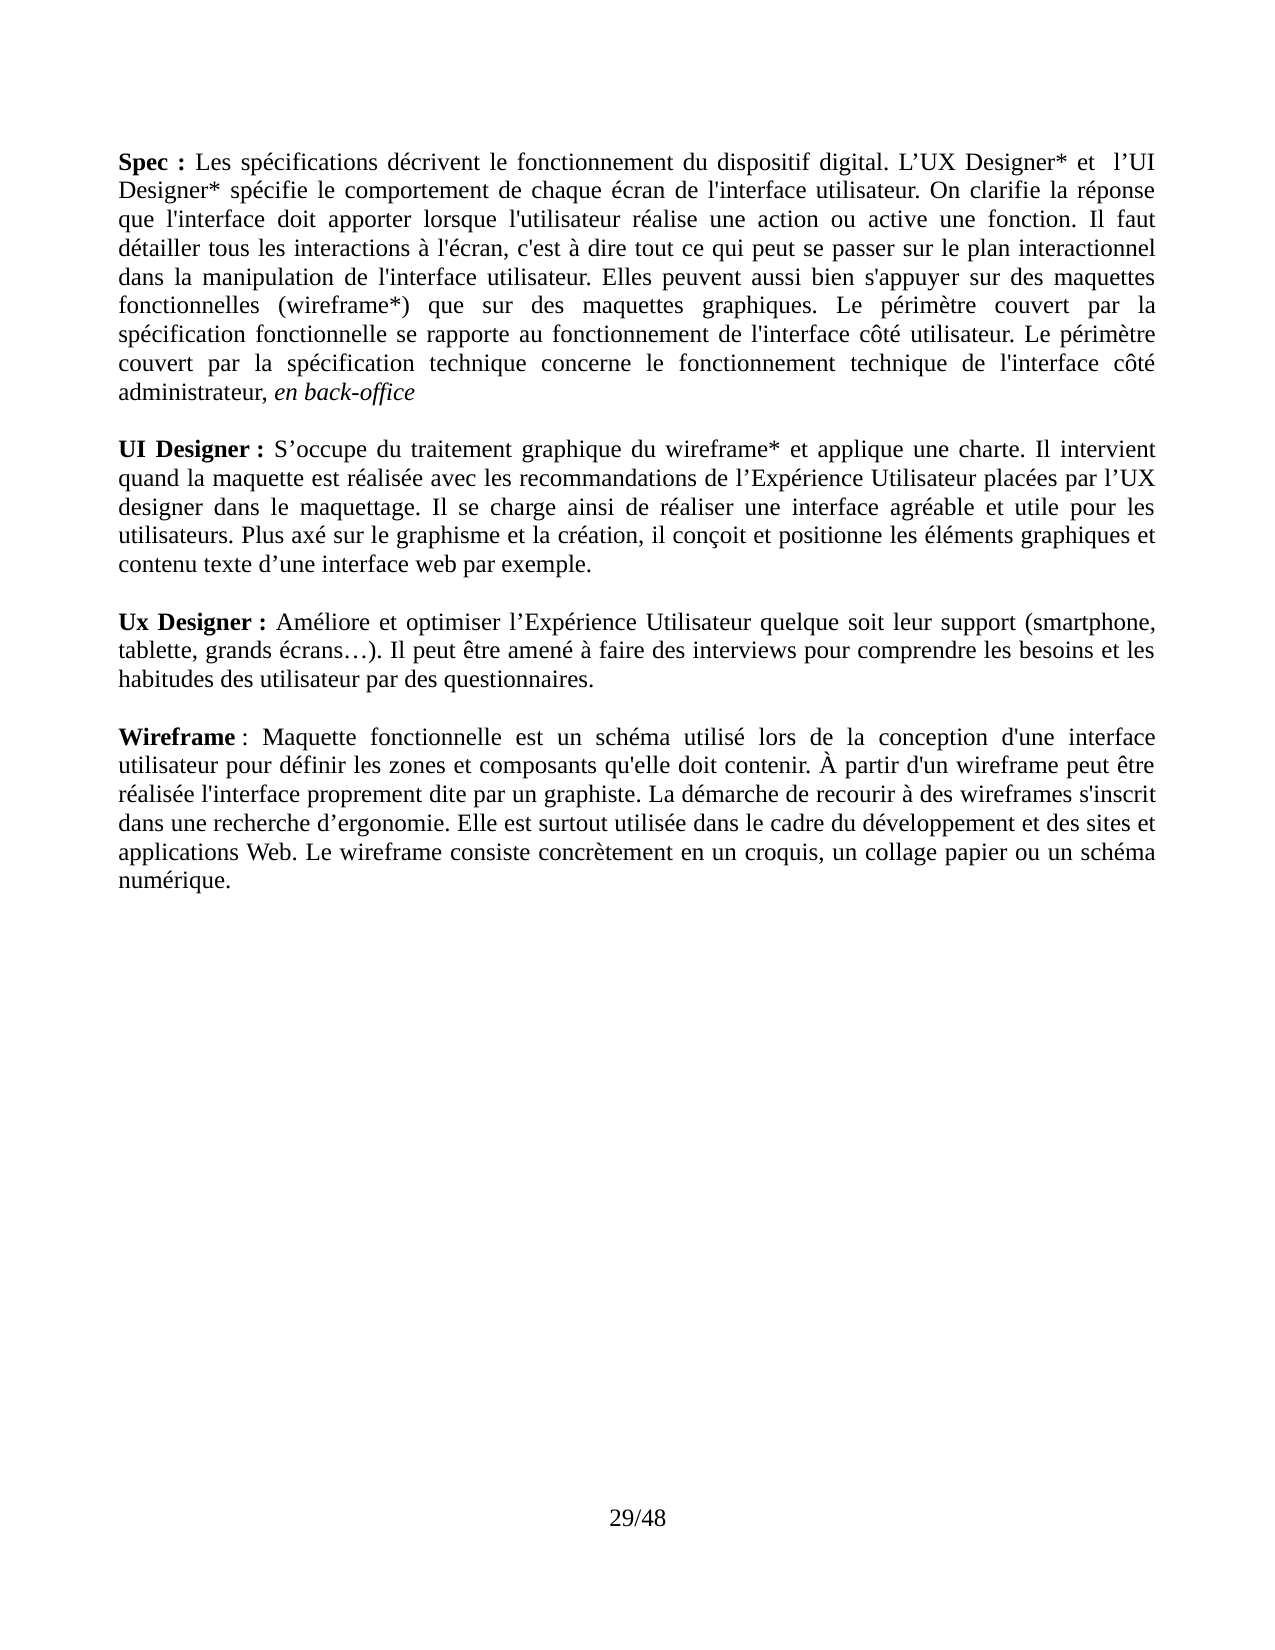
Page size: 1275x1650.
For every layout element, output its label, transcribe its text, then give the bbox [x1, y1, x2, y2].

text Spec : Les spécifications décrivent le fonctionnement du dispositif digital. L’UX Designer* et l’UI Designer* spécifie le comportement de chaque écran de l'interface utilisateur. On clarifie la réponse que l'interface doit apporter lorsque l'utilisateur réalise une action ou active une fonction. Il faut détailler tous les interactions à l'écran, c'est à dire tout ce qui peut se passer sur le plan interactionnel dans la manipulation de l'interface utilisateur. Elles peuvent aussi bien s'appuyer sur des maquettes fonctionnelles (wireframe*) que sur des maquettes graphiques. Le périmètre couvert par la spécification fonctionnelle se rapporte au fonctionnement de l'interface côté utilisateur. Le périmètre couvert par la spécification technique concerne le fonctionnement technique de l'interface côté administrateur, en back-office [118, 147, 1157, 406]
text UI Designer : S’occupe du traitement graphique du wireframe* et applique une charte. Il intervient quand la maquette est réalisée avec les recommandations de l’Expérience Utilisateur placées par l’UX designer dans le maquettage. Il se charge ainsi de réaliser une interface agréable et utile pour les utilisateurs. Plus axé sur le graphisme et la création, il conçoit et positionne les éléments graphiques et contenu texte d’une interface web par exemple. [118, 434, 1157, 578]
text Ux Designer : Améliore et optimiser l’Expérience Utilisateur quelque soit leur support (smartphone, tablette, grands écrans…). Il peut être amené à faire des interviews pour comprendre les besoins et les habitudes des utilisateur par des questionnaires. [118, 607, 1157, 693]
text Wireframe : Maquette fonctionnelle est un schéma utilisé lors de la conception d'une interface utilisateur pour définir les zones et composants qu'elle doit contenir. À partir d'un wireframe peut être réalisée l'interface proprement dite par un graphiste. La démarche de recourir à des wireframes s'inscrit dans une recherche d’ergonomie. Elle est surtout utilisée dans le cadre du développement et des sites et applications Web. Le wireframe consiste concrètement en un croquis, un collage papier ou un schéma numérique. [118, 722, 1157, 894]
